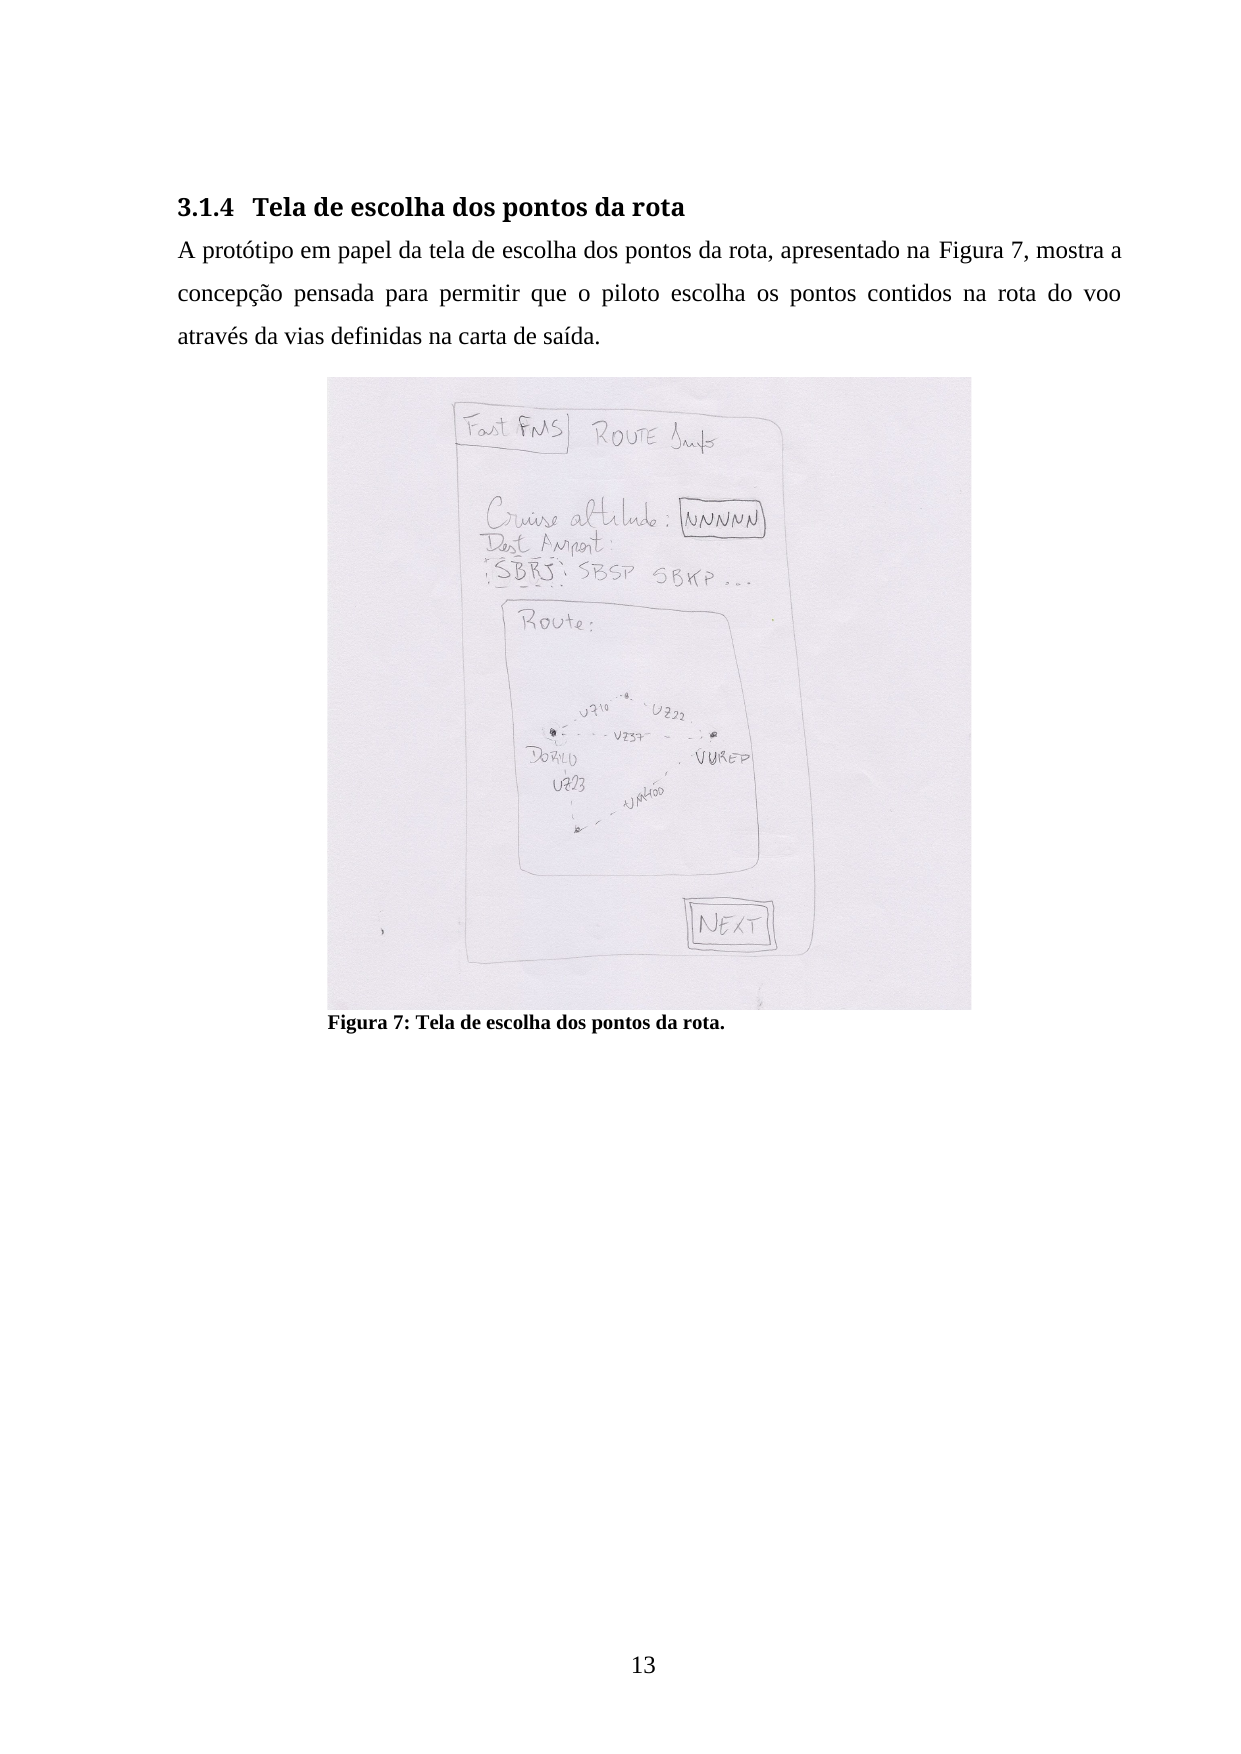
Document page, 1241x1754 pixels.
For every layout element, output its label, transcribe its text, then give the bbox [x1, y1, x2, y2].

text Figura 7: Tela de escolha dos pontos da rota. [327, 1010, 972, 1033]
text A protótipo em papel da tela de escolha dos pontos da rota, apresentado na Figura 7, mostra a concepção pensada para permitir que o piloto escolha os pontos contidos na rota do voo através da vias definidas na carta de saída. [177, 235, 1122, 350]
picture [327, 377, 972, 1010]
subtitle Tela de escolha dos pontos da rota [177, 189, 1122, 223]
